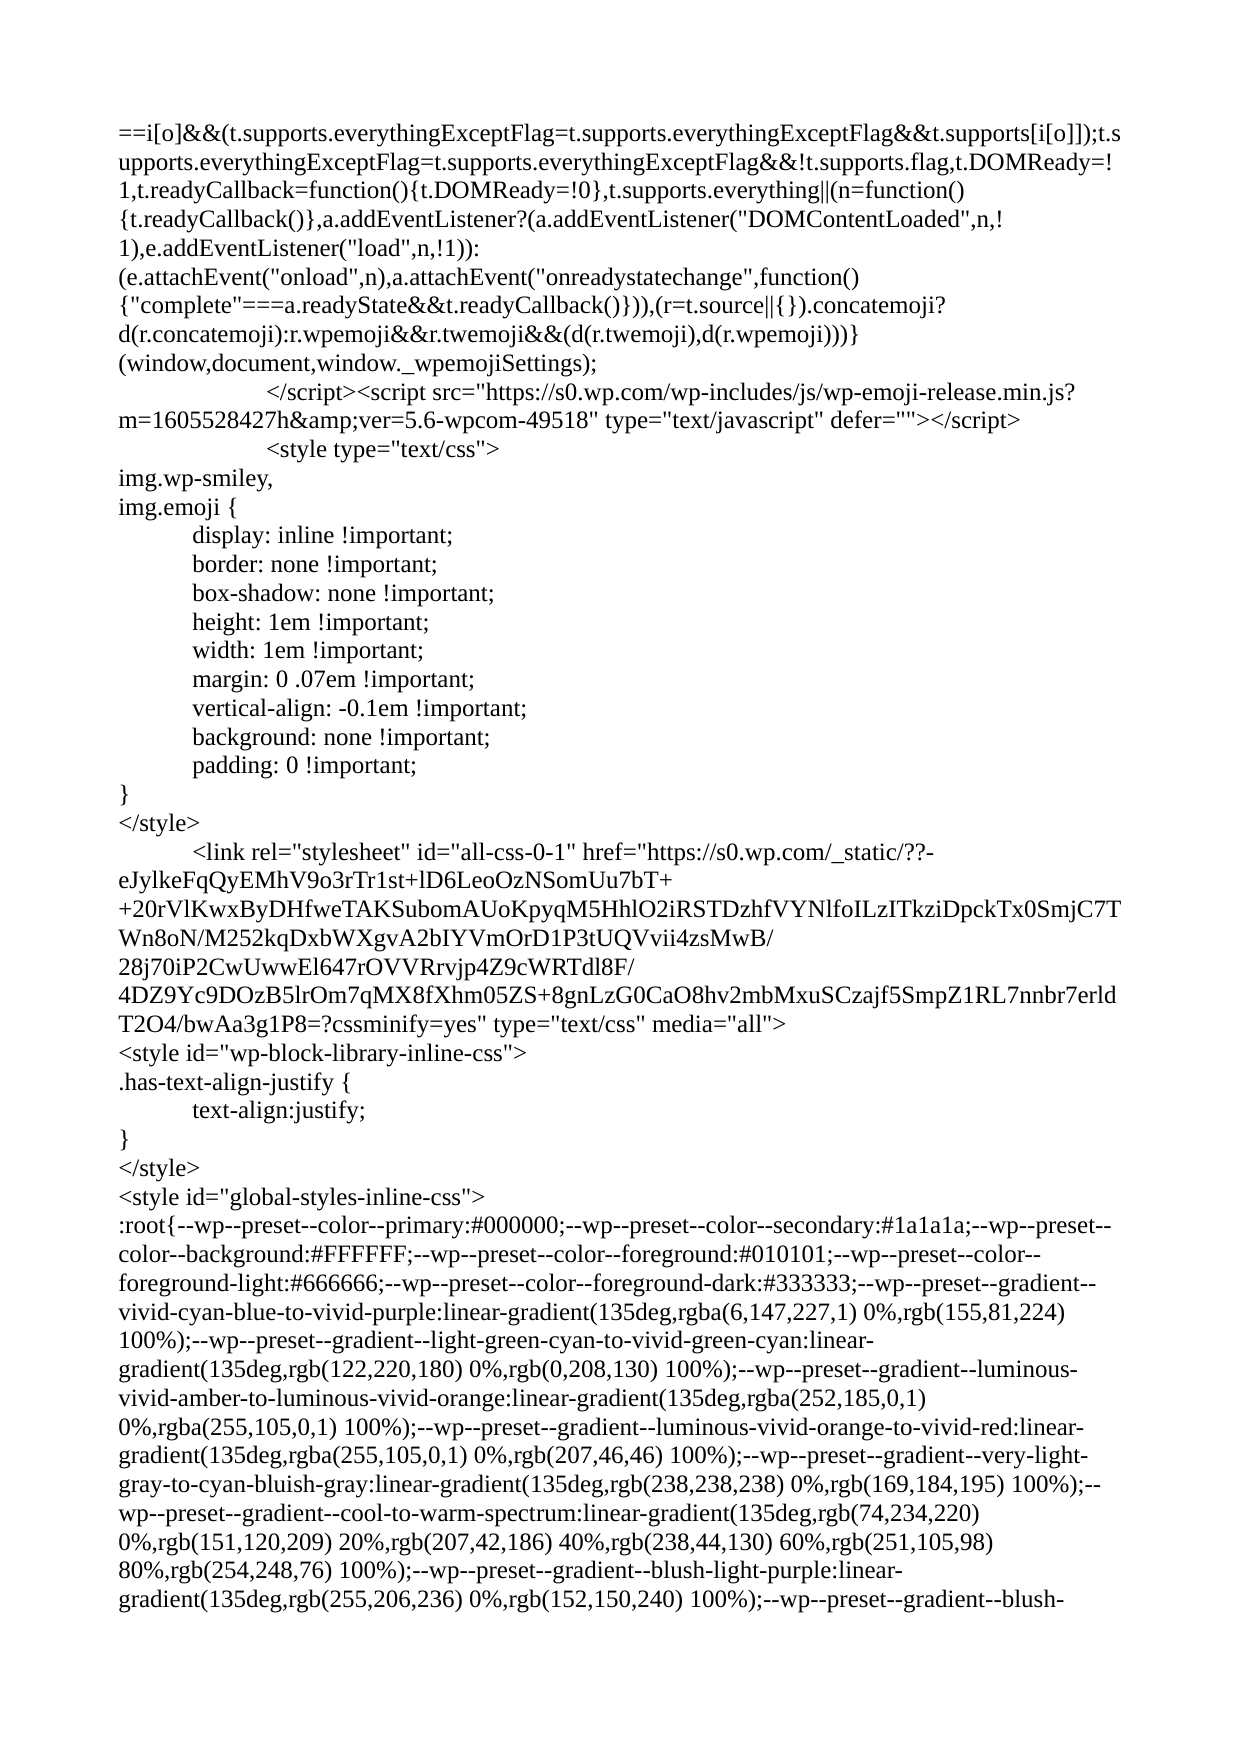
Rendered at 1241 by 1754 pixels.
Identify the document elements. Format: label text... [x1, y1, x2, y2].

text } [118, 1124, 1122, 1153]
text } [118, 779, 1122, 808]
text :root{--wp--preset--color--primary:#000000;--wp--preset--color--secondary:#1a1a1a;--wp--preset--color--background:#FFFFFF;--wp--preset--color--foreground:#010101;--wp--preset--color--foreground-light:#666666;--wp--preset--color--foreground-dark:#333333;--wp--preset--gradient--vivid-cyan-blue-to-vivid-purple:linear-gradient(135deg,rgba(6,147,227,1) 0%,rgb(155,81,224) 100%);--wp--preset--gradient--light-green-cyan-to-vivid-green-cyan:linear-gradient(135deg,rgb(122,220,180) 0%,rgb(0,208,130) 100%);--wp--preset--gradient--luminous-vivid-amber-to-luminous-vivid-orange:linear-gradient(135deg,rgba(252,185,0,1) 0%,rgba(255,105,0,1) 100%);--wp--preset--gradient--luminous-vivid-orange-to-vivid-red:linear-gradient(135deg,rgba(255,105,0,1) 0%,rgb(207,46,46) 100%);--wp--preset--gradient--very-light-gray-to-cyan-bluish-gray:linear-gradient(135deg,rgb(238,238,238) 0%,rgb(169,184,195) 100%);--wp--preset--gradient--cool-to-warm-spectrum:linear-gradient(135deg,rgb(74,234,220) 0%,rgb(151,120,209) 20%,rgb(207,42,186) 40%,rgb(238,44,130) 60%,rgb(251,105,98) 80%,rgb(254,248,76) 100%);--wp--preset--gradient--blush-light-purple:linear-gradient(135deg,rgb(255,206,236) 0%,rgb(152,150,240) 100%);--wp--preset--gradient--blush- [118, 1211, 1122, 1613]
text display: inline !important; [118, 521, 1122, 549]
text width: 1em !important; [118, 636, 1122, 664]
text height: 1em !important; [118, 607, 1122, 636]
text <style id="wp-block-library-inline-css"> [118, 1038, 1122, 1067]
text img.emoji { [118, 492, 1122, 521]
text ==i[o]&&(t.supports.everythingExceptFlag=t.supports.everythingExceptFlag&&t.supports[i[o]]);t.supports.everythingExceptFlag=t.supports.everythingExceptFlag&&!t.supports.flag,t.DOMReady=!1,t.readyCallback=function(){t.DOMReady=!0},t.supports.everything||(n=function(){t.readyCallback()},a.addEventListener?(a.addEventListener("DOMContentLoaded",n,!1),e.addEventListener("load",n,!1)):(e.attachEvent("onload",n),a.attachEvent("onreadystatechange",function(){"complete"===a.readyState&&t.readyCallback()})),(r=t.source||{}).concatemoji?d(r.concatemoji):r.wpemoji&&r.twemoji&&(d(r.twemoji),d(r.wpemoji)))}(window,document,window._wpemojiSettings); [118, 118, 1122, 377]
text .has-text-align-justify { [118, 1067, 1122, 1096]
text margin: 0 .07em !important; [118, 664, 1122, 693]
text </style> [118, 1153, 1122, 1182]
text box-shadow: none !important; [118, 578, 1122, 607]
text text-align:justify; [118, 1096, 1122, 1124]
text </style> [118, 808, 1122, 837]
text </script><script src="https://s0.wp.com/wp-includes/js/wp-emoji-release.min.js?m=1605528427h&amp;ver=5.6-wpcom-49518" type="text/javascript" defer=""></script> [118, 377, 1122, 434]
text <style type="text/css"> [118, 434, 1122, 463]
text padding: 0 !important; [118, 751, 1122, 779]
text vertical-align: -0.1em !important; [118, 693, 1122, 722]
text background: none !important; [118, 722, 1122, 751]
text <style id="global-styles-inline-css"> [118, 1182, 1122, 1211]
text img.wp-smiley, [118, 463, 1122, 492]
text <link rel="stylesheet" id="all-css-0-1" href="https://s0.wp.com/_static/??-eJylkeFqQyEMhV9o3rTr1st+lD6LeoOzNSomUu7bT++20rVlKwxByDHfweTAKSubomAUoKpyqM5HhlO2iRSTDzhfVYNlfoILzITkziDpckTx0SmjC7TWn8oN/M252kqDxbWXgvA2bIYVmOrD1P3tUQVvii4zsMwB/28j70iP2CwUwwEl647rOVVRrvjp4Z9cWRTdl8F/4DZ9Yc9DOzB5lrOm7qMX8fXhm05ZS+8gnLzG0CaO8hv2mbMxuSCzajf5SmpZ1RL7nnbr7erldT2O4/bwAa3g1P8=?cssminify=yes" type="text/css" media="all"> [118, 837, 1122, 1038]
text border: none !important; [118, 549, 1122, 578]
